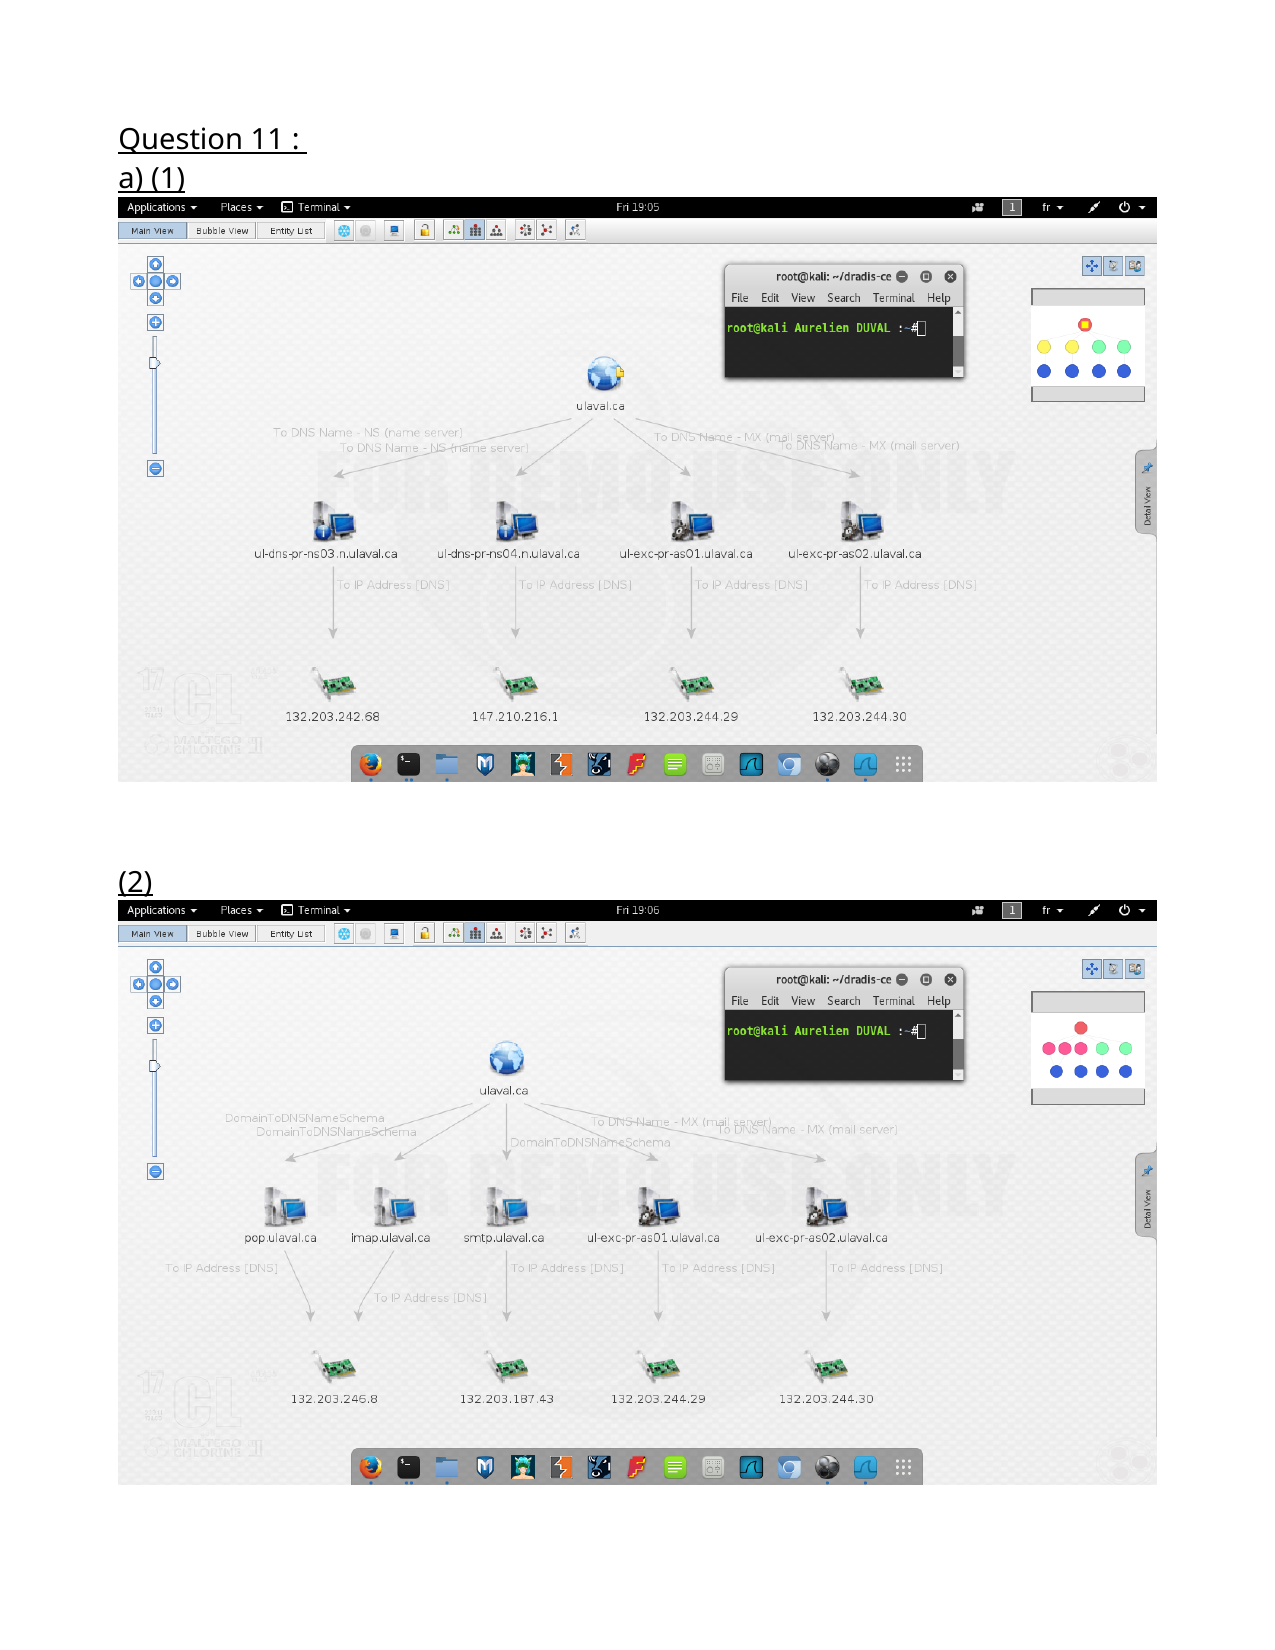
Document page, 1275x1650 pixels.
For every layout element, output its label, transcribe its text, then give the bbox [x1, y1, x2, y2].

picture [118, 197, 1157, 782]
text a) (1) [118, 158, 1157, 197]
text (2) [118, 861, 1157, 900]
picture [118, 900, 1157, 1485]
text Question 11 : [118, 118, 1157, 158]
